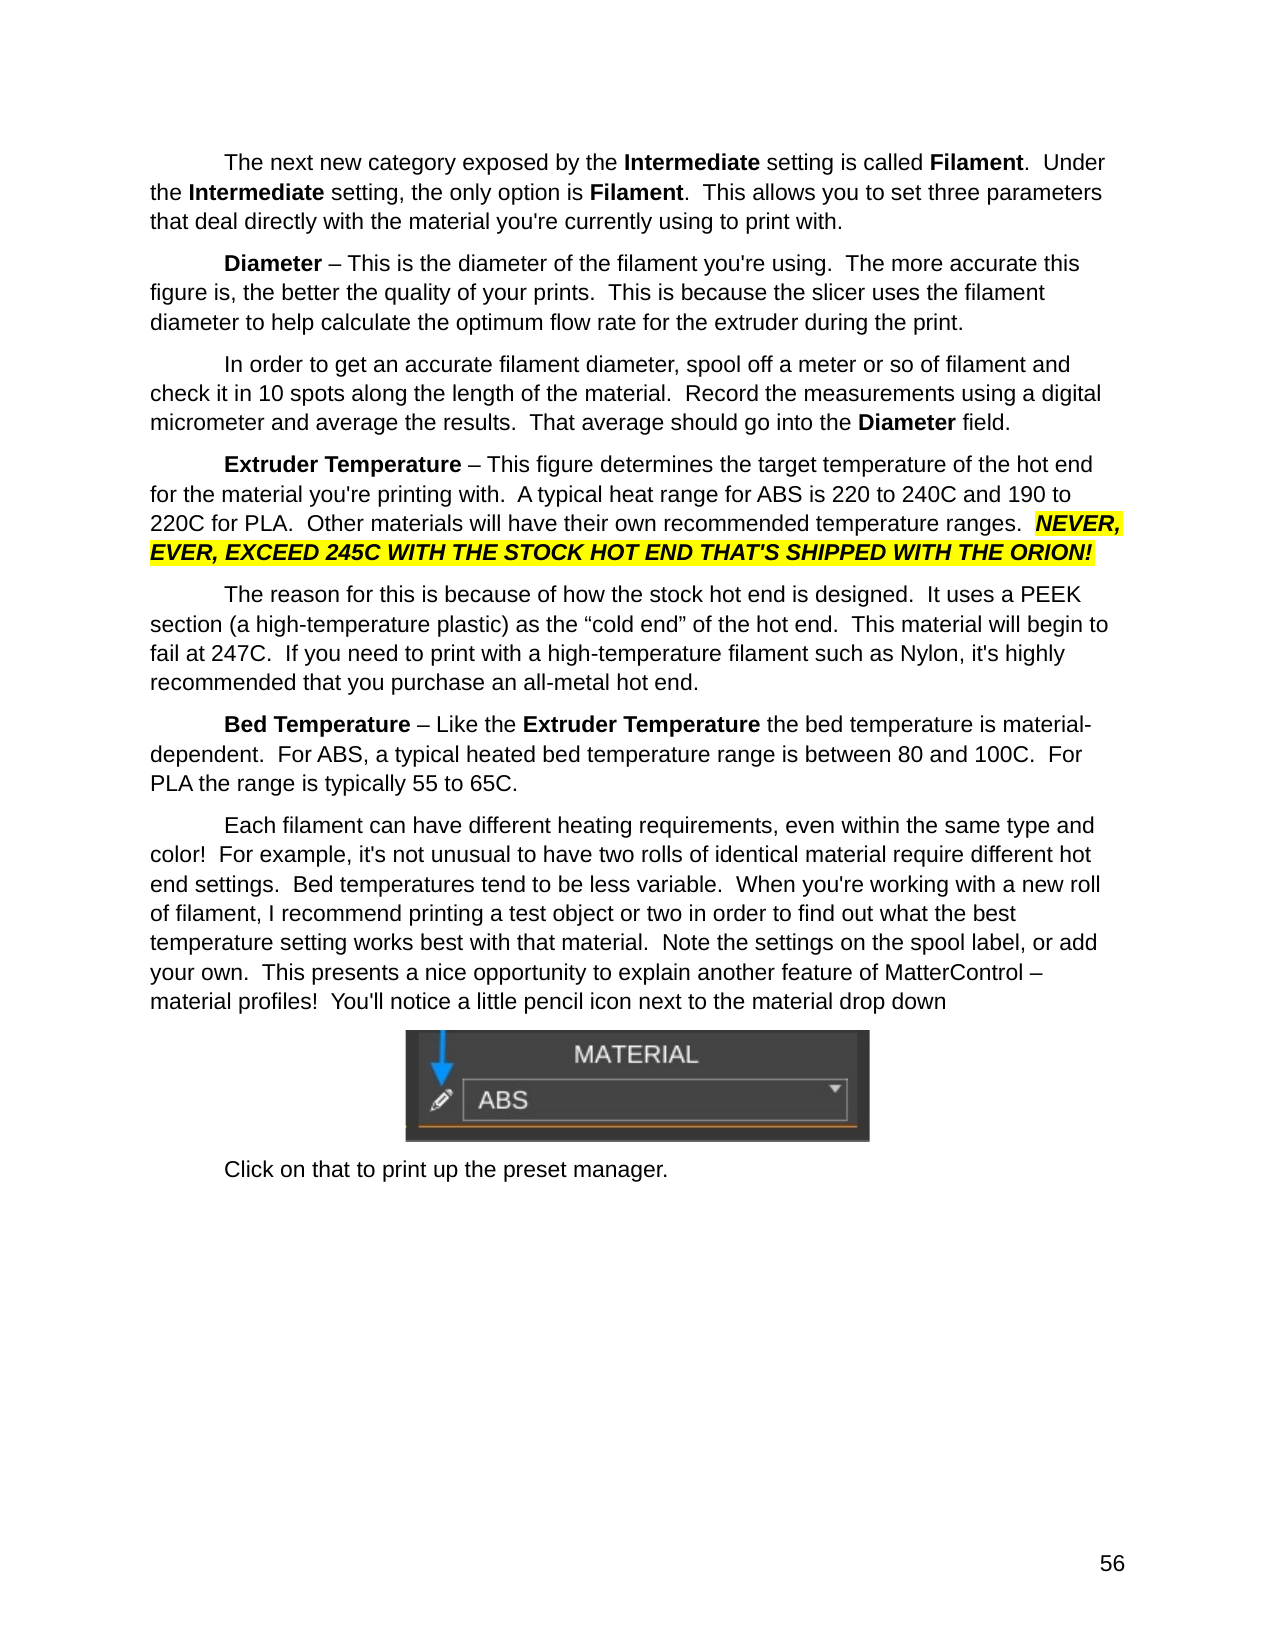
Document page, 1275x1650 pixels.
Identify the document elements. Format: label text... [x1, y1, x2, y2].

text In order to get an accurate filament diameter, spool off a meter or so of filament and check it in 10 spots along the length of the material. Record the measurements using a digital micrometer and average the results. That average should go into the Diameter field. [150, 351, 1125, 436]
picture [405, 1030, 870, 1142]
text The reason for this is because of how the stock hot end is designed. It uses a PEEK section (a high-temperature plastic) as the “cold end” of the hot end. This material will begin to fail at 247C. If you need to print with a high-temperature filament such as Nylon, it's highly recommended that you purchase an all-metal hot end. [150, 582, 1125, 696]
text Extruder Temperature – This figure determines the target temperature of the hot end for the material you're printing with. A typical heat range for ABS is 220 to 240C and 190 to 220C for PLA. Other materials will have their own recommended temperature ranges. NEVER, EVER, EXCEED 245C WITH THE STOCK HOT END THAT'S SHIPPED WITH THE ORION! [150, 452, 1125, 566]
text Each filament can have different heating requirements, even within the same type and color! For example, it's not unusual to have two rolls of identical material require different hot end settings. Bed temperatures tend to be less variable. When you're working with a new roll of filament, I recommend printing a test object or two in order to find out what the best temperature setting works best with that material. Note the settings on the spool label, or add your own. This presents a nice opportunity to explain another feature of MatterControl – material profiles! You'll notice a little pencil icon next to the material drop down [150, 812, 1125, 1014]
text Click on that to print up the preset manager. [150, 1156, 1125, 1182]
text Bed Temperature – Like the Extruder Temperature the bed temperature is material-dependent. For ABS, a typical heated bed temperature range is between 80 and 100C. For PLA the range is typically 55 to 65C. [150, 712, 1125, 796]
text Diameter – This is the diameter of the filament you're using. The more accurate this figure is, the better the quality of your prints. This is because the slicer uses the filament diameter to help calculate the optimum flow rate for the extruder during the print. [150, 251, 1125, 335]
text The next new category exposed by the Intermediate setting is called Filament. Under the Intermediate setting, the only option is Filament. This allows you to set three parameters that deal directly with the material you're currently using to print with. [150, 150, 1125, 234]
